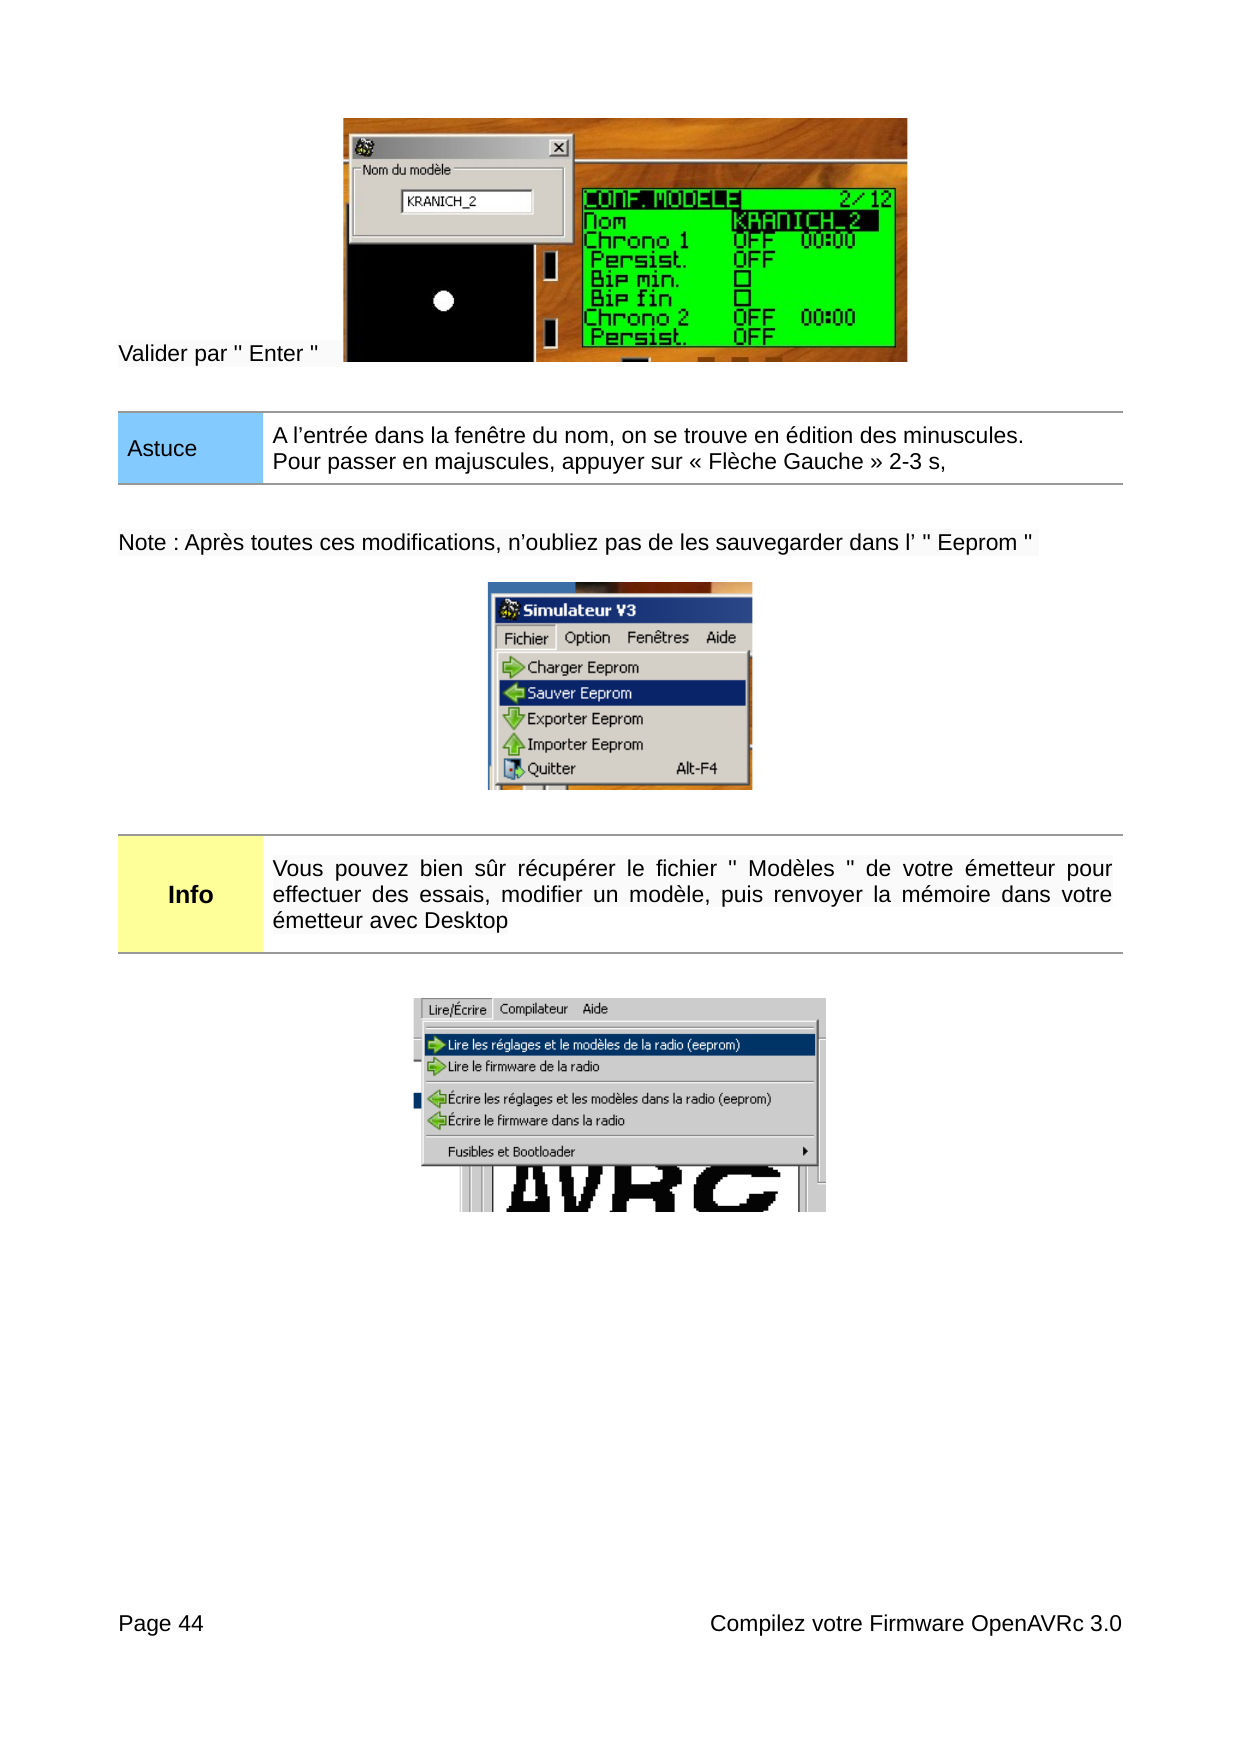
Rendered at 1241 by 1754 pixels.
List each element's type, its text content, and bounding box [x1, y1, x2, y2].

table_header A l’entrée dans la fenêtre du nom, on se trouve en édition des minuscules. Pour passer en majuscules, appuyer sur « Flèche Gauche » 2-3 s, [264, 413, 1122, 483]
table_header Astuce [118, 413, 263, 483]
text Note : Après toutes ces modifications, n’oubliez pas de les sauvegarder dans l’ '' Eeprom '' [118, 529, 1122, 556]
table_header Info [118, 836, 263, 952]
text Valider par '' Enter '' [118, 118, 1122, 367]
table_header Vous pouvez bien sûr récupérer le fichier '' Modèles '' de votre émetteur pour effectuer des essais, modifier un modèle, puis renvoyer la mémoire dans votre émetteur avec Desktop [264, 836, 1122, 952]
picture [343, 118, 908, 362]
